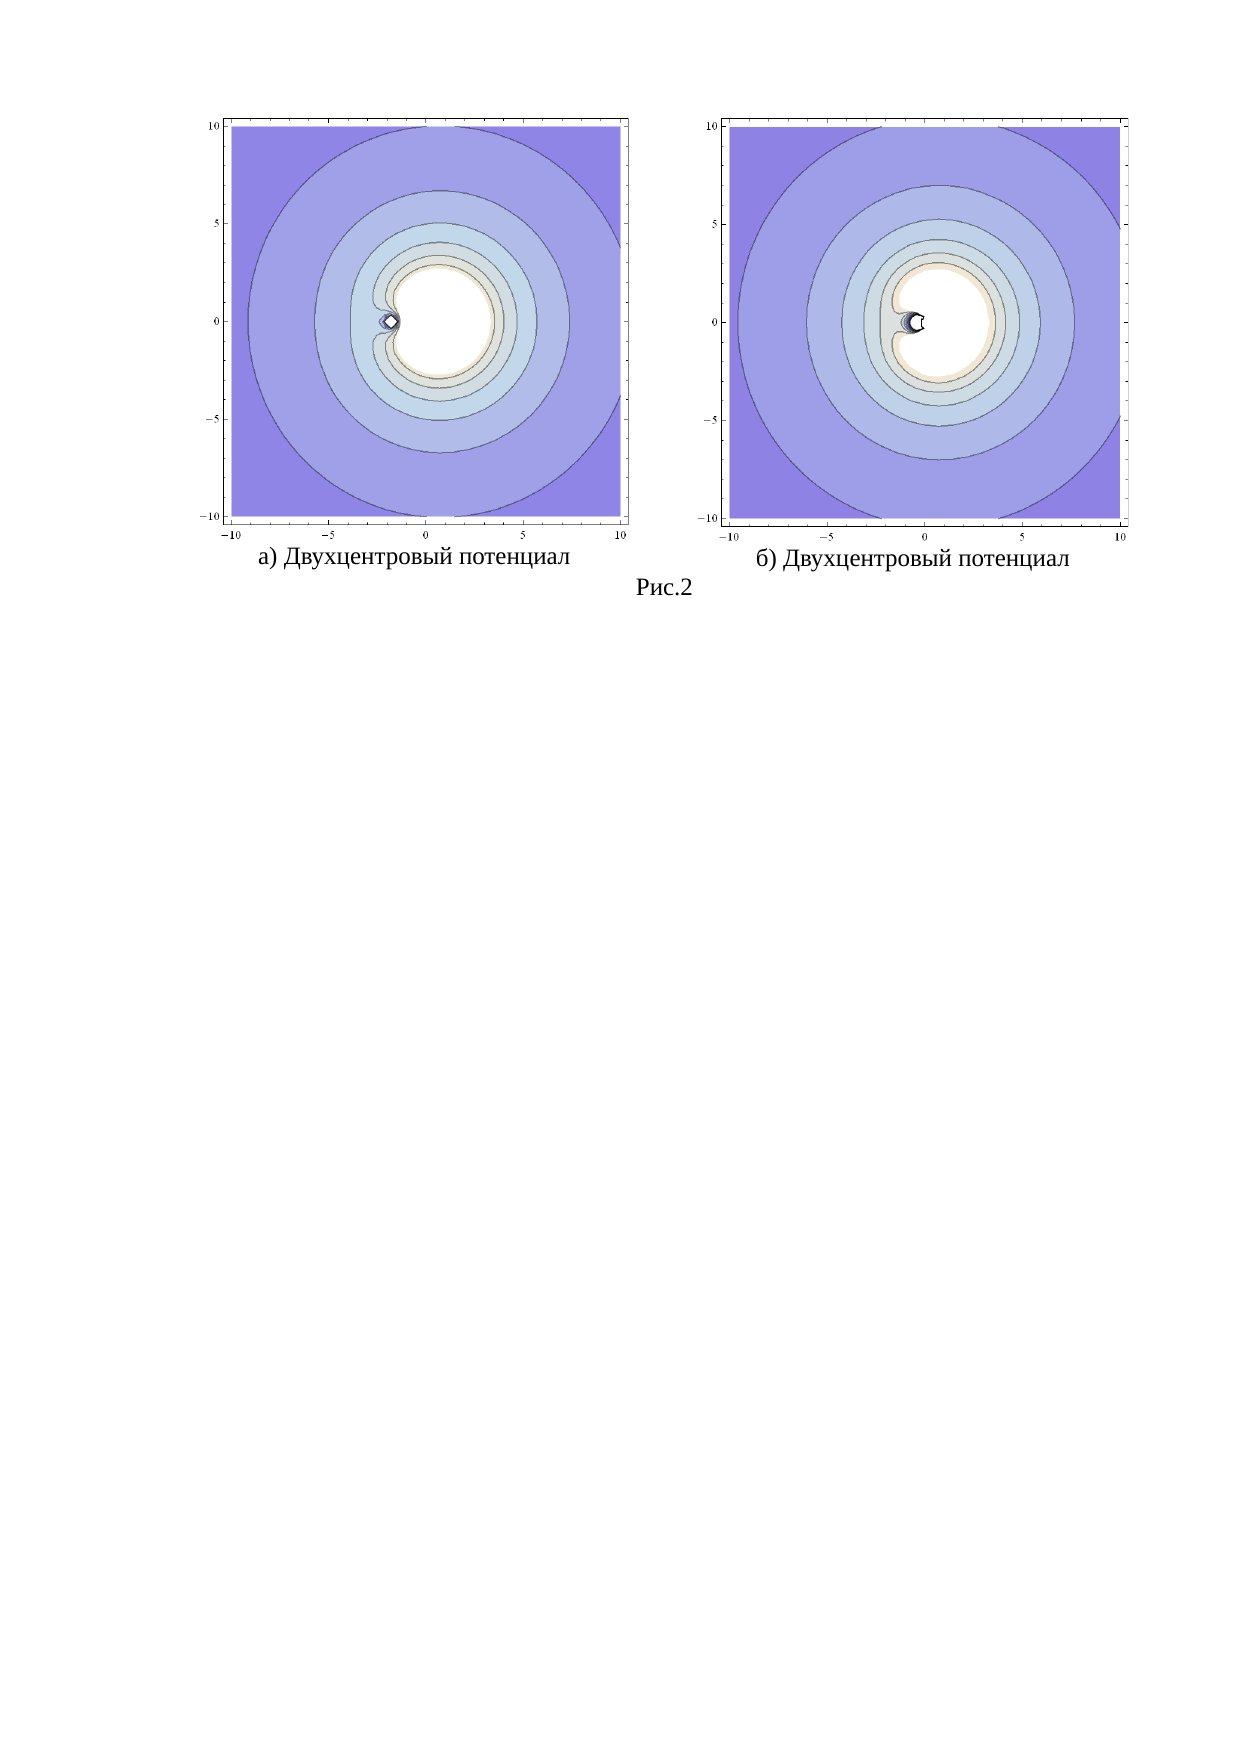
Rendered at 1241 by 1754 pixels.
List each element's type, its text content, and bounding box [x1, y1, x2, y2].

table_header а) Двухцентровый потенциал [165, 118, 662, 572]
table_header б) Двухцентровый потенциал [663, 118, 1162, 572]
table_cell Рис.2 [165, 572, 1162, 601]
